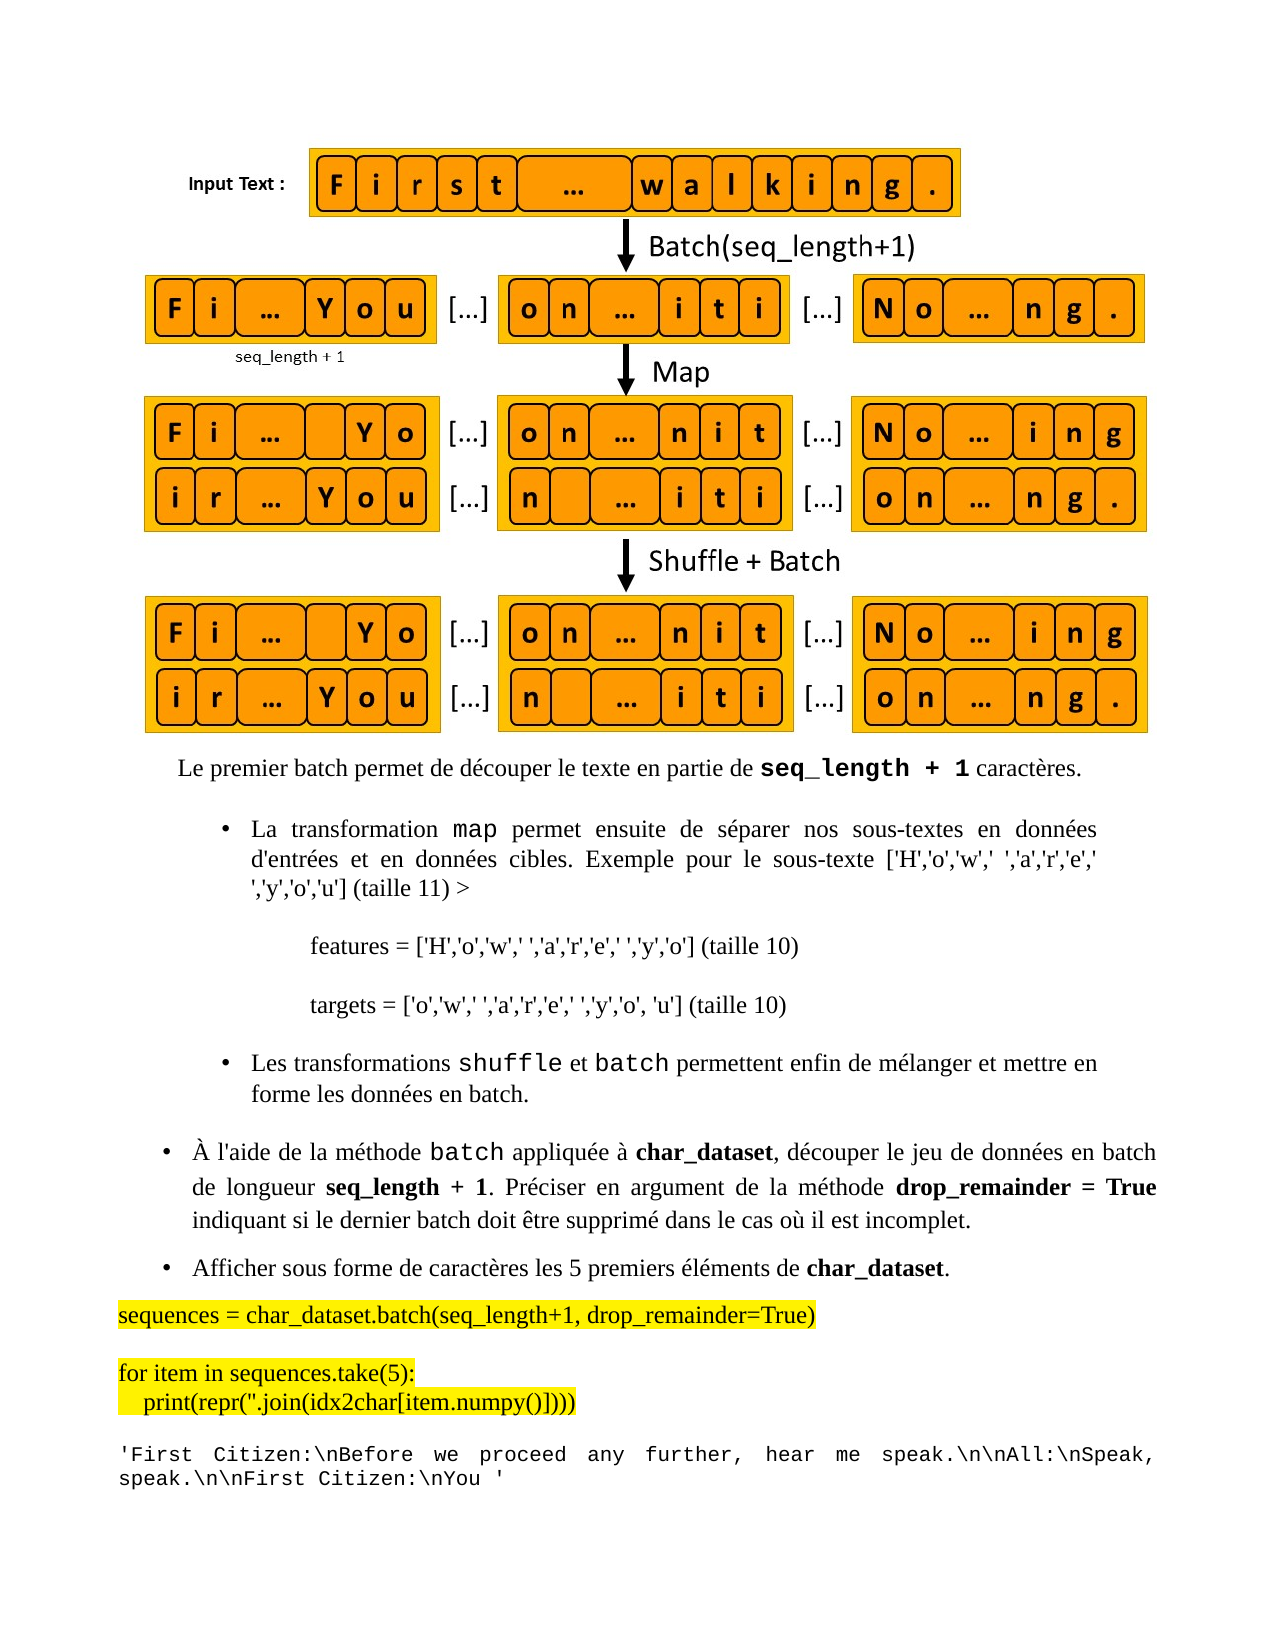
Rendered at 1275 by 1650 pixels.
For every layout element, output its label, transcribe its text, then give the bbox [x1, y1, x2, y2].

text for item in sequences.take(5): [118, 1358, 1157, 1387]
list Afficher sous forme de caractères les 5 premiers éléments de char_dataset. [162, 1253, 1157, 1281]
list À l'aide de la méthode batch appliquée à char_dataset, découper le jeu de données en batch de longueur seq_length + 1. Préciser en argument de la méthode drop_remainder = True indiquant si le dernier batch doit être supprimé dans le cas où il est incomplet. [162, 1137, 1157, 1234]
text 'First Citizen:\nBefore we proceed any further, hear me speak.\n\nAll:\nSpeak, speak.\n\nFirst Citizen:\nYou ' [118, 1444, 1157, 1491]
text print(repr(''.join(idx2char[item.numpy()]))) [118, 1387, 1157, 1415]
list features = ['H','o','w',' ','a','r','e',' ','y','o'] (taille 10) [280, 931, 1039, 960]
text Le premier batch permet de découper le texte en partie de seq_length + 1 caractères. [177, 754, 1098, 784]
list La transformation map permet ensuite de séparer nos sous-textes en données d'entrées et en données cibles. Exemple pour le sous-texte ['H','o','w',' ','a','r','e',' ','y','o','u'] (taille 11) > [221, 814, 1098, 902]
list targets = ['o','w',' ','a','r','e',' ','y','o', 'u'] (taille 10) [280, 990, 1039, 1018]
picture [118, 118, 1157, 754]
text sequences = char_dataset.batch(seq_length+1, drop_remainder=True) [118, 1300, 1157, 1329]
list Les transformations shuffle et batch permettent enfin de mélanger et mettre en forme les données en batch. [221, 1048, 1098, 1107]
